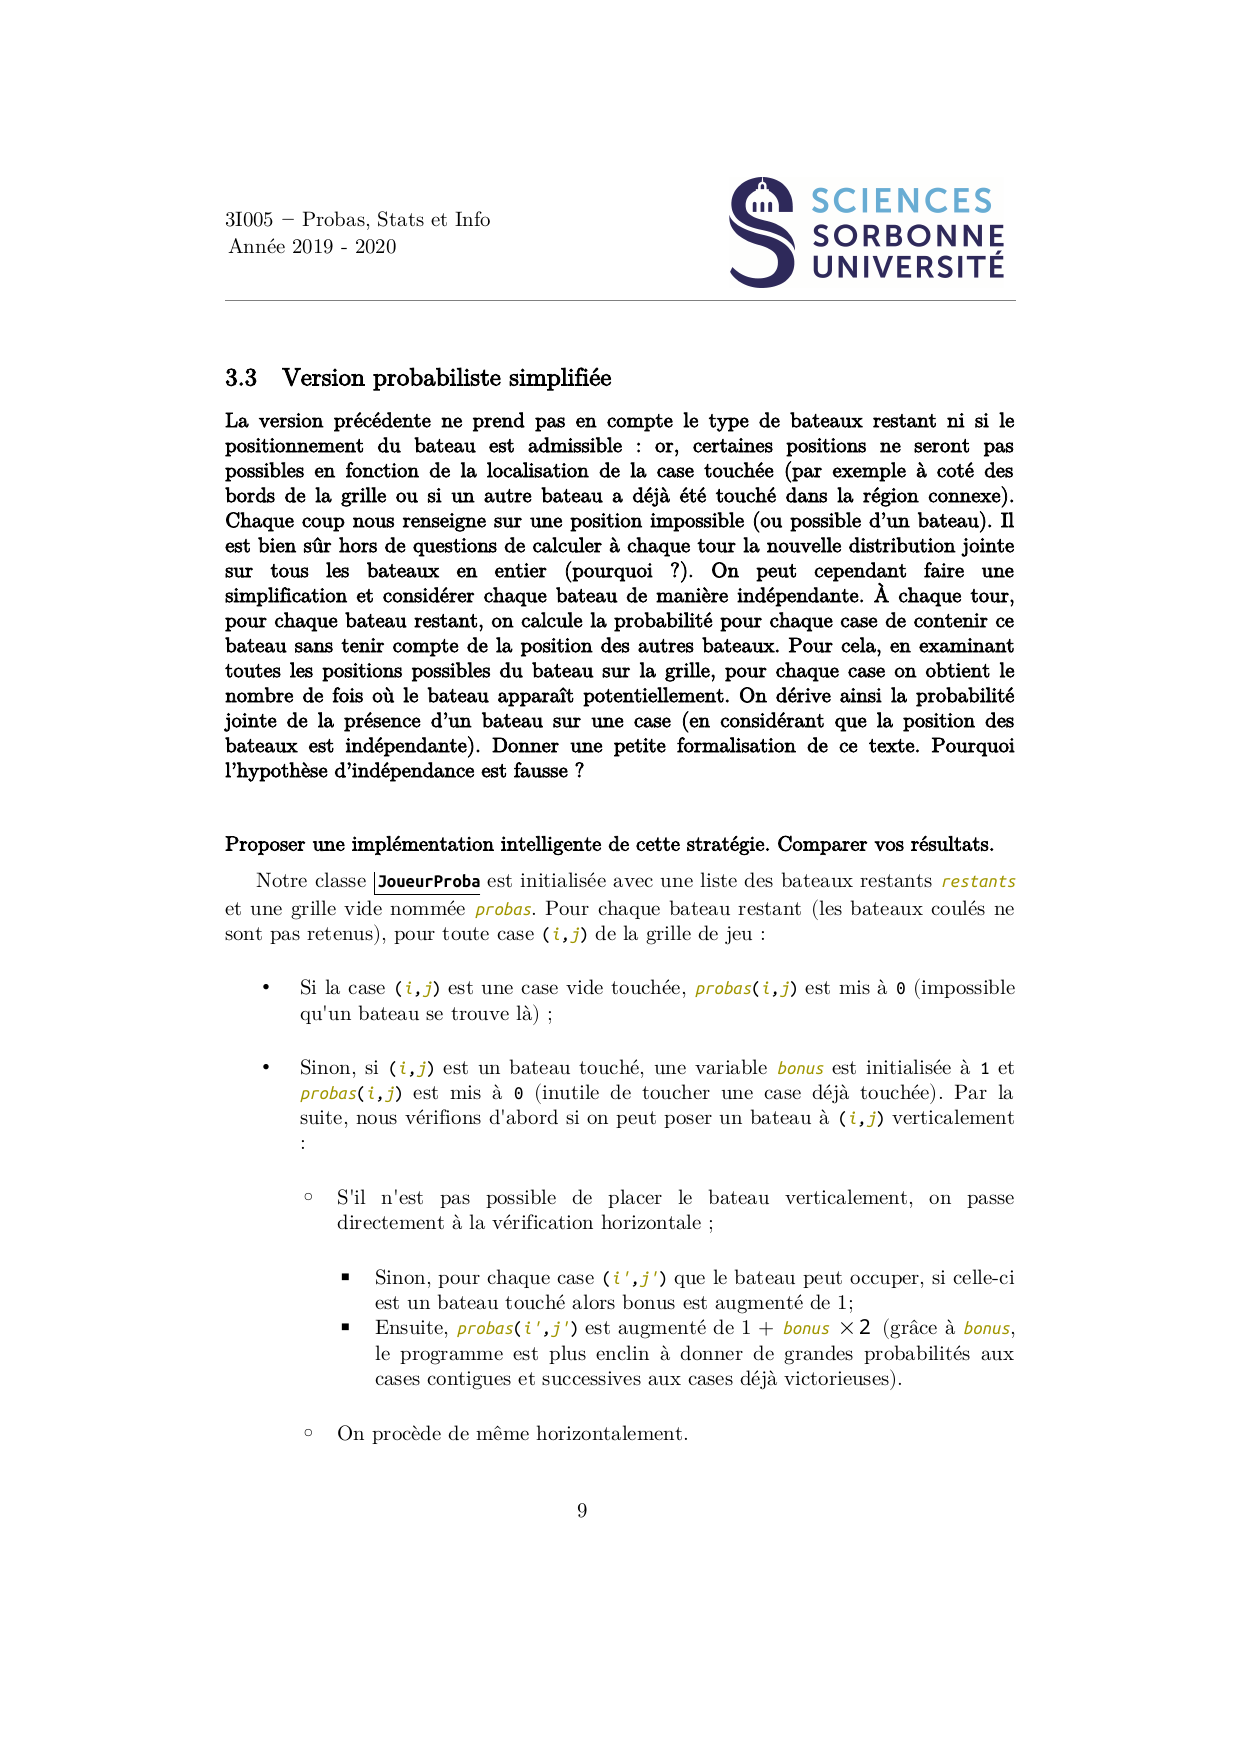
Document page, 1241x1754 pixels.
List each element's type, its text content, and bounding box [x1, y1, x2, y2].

subtitle Proposer une implémentation intelligente de cette stratégie. Comparer vos résultats. [225, 829, 1016, 854]
list Sinon, pour chaque case (i',j') que le bateau peut occuper, si celle-ci est un bateau touché alors bonus est augmenté de 1; [337, 1263, 1016, 1314]
list S'il n'est pas possible de placer le bateau verticalement, on passe directement à la vérification horizontale ; [300, 1183, 1016, 1234]
subtitle Version probabiliste simplifiée [225, 360, 1016, 390]
text Notre classe JoueurProba est initialisée avec une liste des bateaux restants restants et une grille vide nommée probas. Pour chaque bateau restant (les bateaux coulés ne sont pas retenus), pour toute case (i,j) de la grille de jeu : [225, 866, 1016, 944]
list Sinon, si (i,j) est un bateau touché, une variable bonus est initialisée à 1 et probas(i,j) est mis à 0 (inutile de toucher une case déjà touchée). Par la suite, nous vérifions d'abord si on peut poser un bateau à (i,j) verticalement : [262, 1053, 1016, 1154]
subtitle La version précédente ne prend pas en compte le type de bateaux restant ni si le positionnement du bateau est admissible : or, certaines positions ne seront pas possibles en fonction de la localisation de la case touchée (par exemple à coté des bords de la grille ou si un autre bateau a déjà été touché dans la région connexe). Chaque coup nous renseigne sur une position impossible (ou possible d’un bateau). Il est bien sûr hors de questions de calculer à chaque tour la nouvelle distribution jointe sur tous les bateaux en entier (pourquoi ?). On peut cependant faire une simplification et considérer chaque bateau de manière indépendante. À chaque tour, pour chaque bateau restant, on calcule la probabilité pour chaque case de contenir ce bateau sans tenir compte de la position des autres bateaux. Pour cela, en examinant toutes les positions possibles du bateau sur la grille, pour chaque case on obtient le nombre de fois où le bateau apparaît potentiellement. On dérive ainsi la probabilité jointe de la présence d’un bateau sur une case (en considérant que la position des bateaux est indépendante). Donner une petite formalisation de ce texte. Pourquoi l’hypothèse d’indépendance est fausse ? [225, 406, 1016, 781]
picture [729, 177, 1004, 288]
list Si la case (i,j) est une case vide touchée, probas(i,j) est mis à 0 (impossible qu'un bateau se trouve là) ; [262, 973, 1016, 1024]
list Ensuite, probas(i',j') est augmenté de 1 + bonus (grâce à bonus, le programme est plus enclin à donner de grandes probabilités aux cases contigues et successives aux cases déjà victorieuses). [337, 1314, 1016, 1390]
list On procède de même horizontalement. [300, 1419, 1016, 1445]
